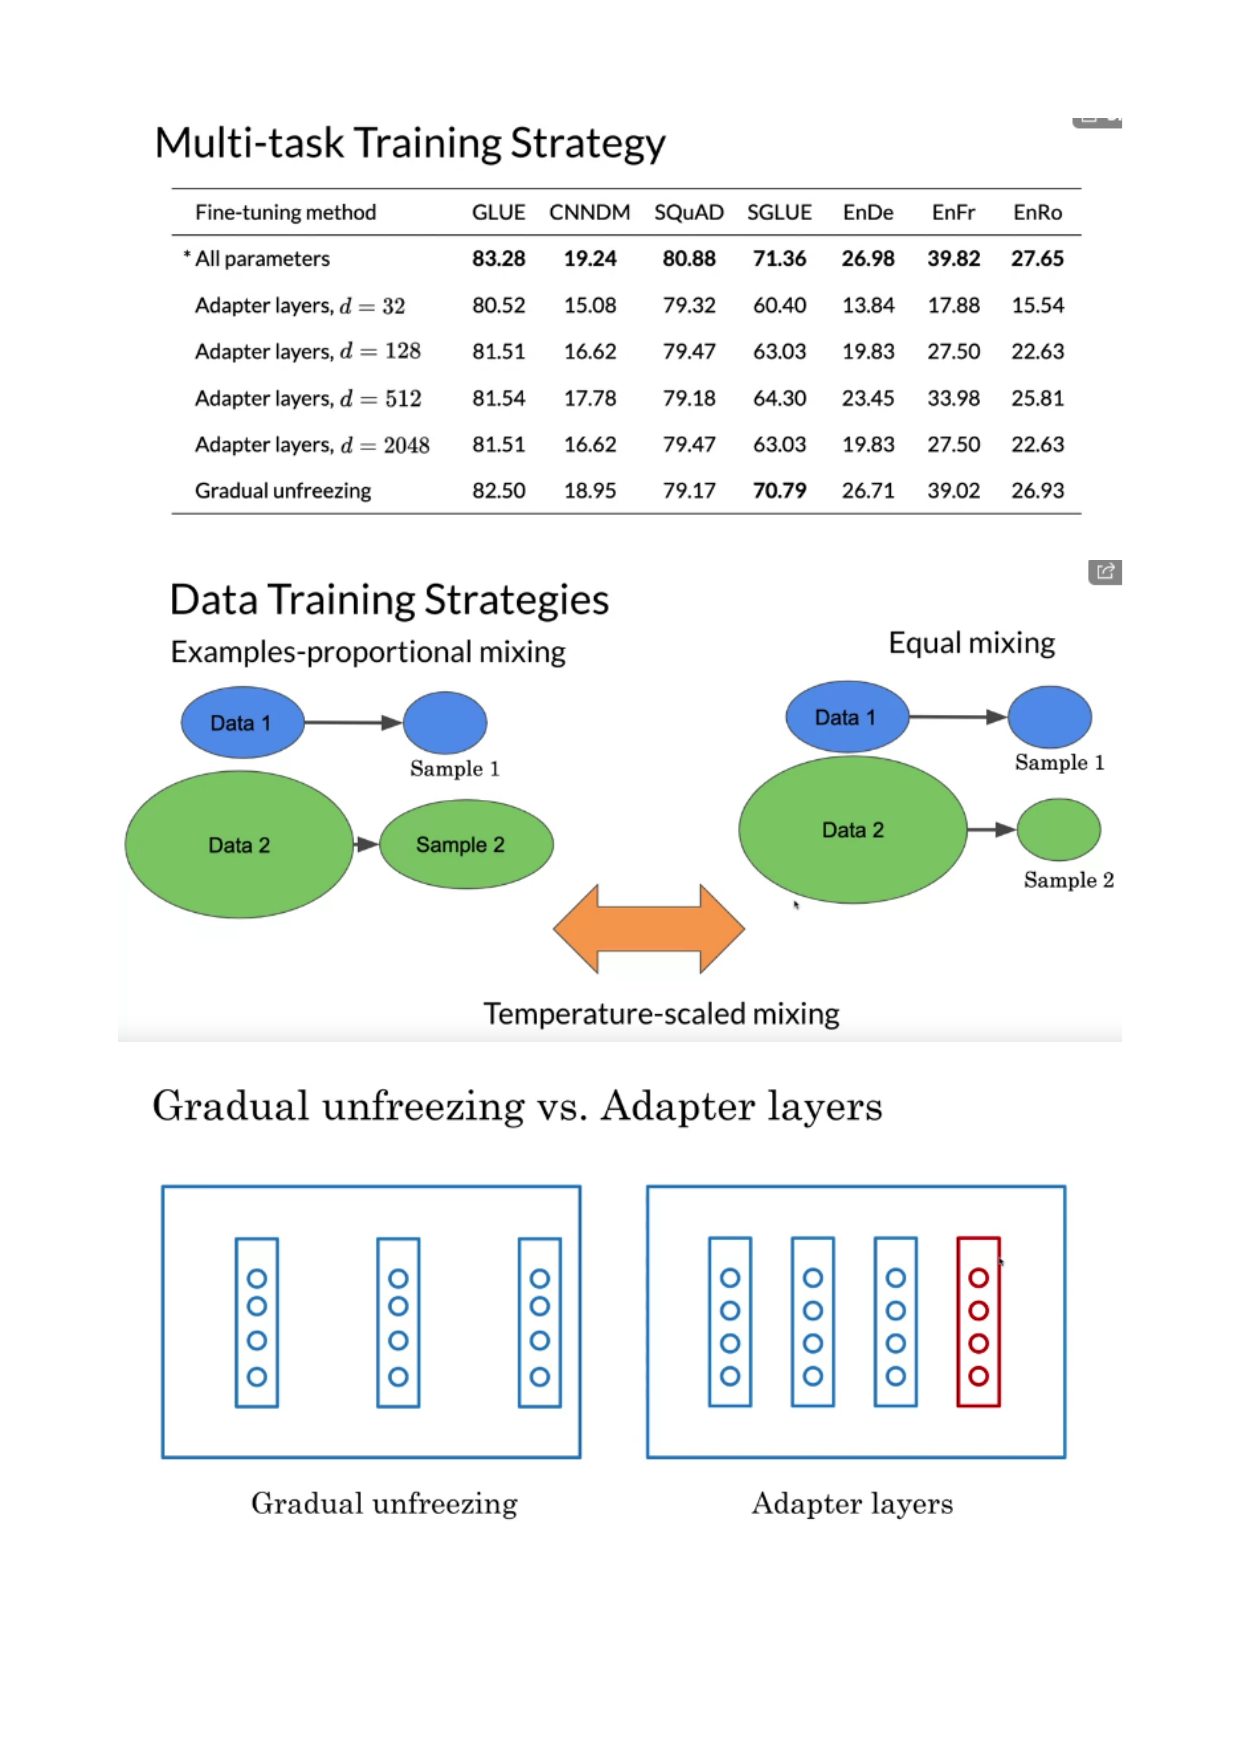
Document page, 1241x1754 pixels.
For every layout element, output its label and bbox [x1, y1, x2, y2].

picture [118, 1070, 1123, 1536]
picture [118, 560, 1123, 1042]
picture [118, 118, 1123, 532]
